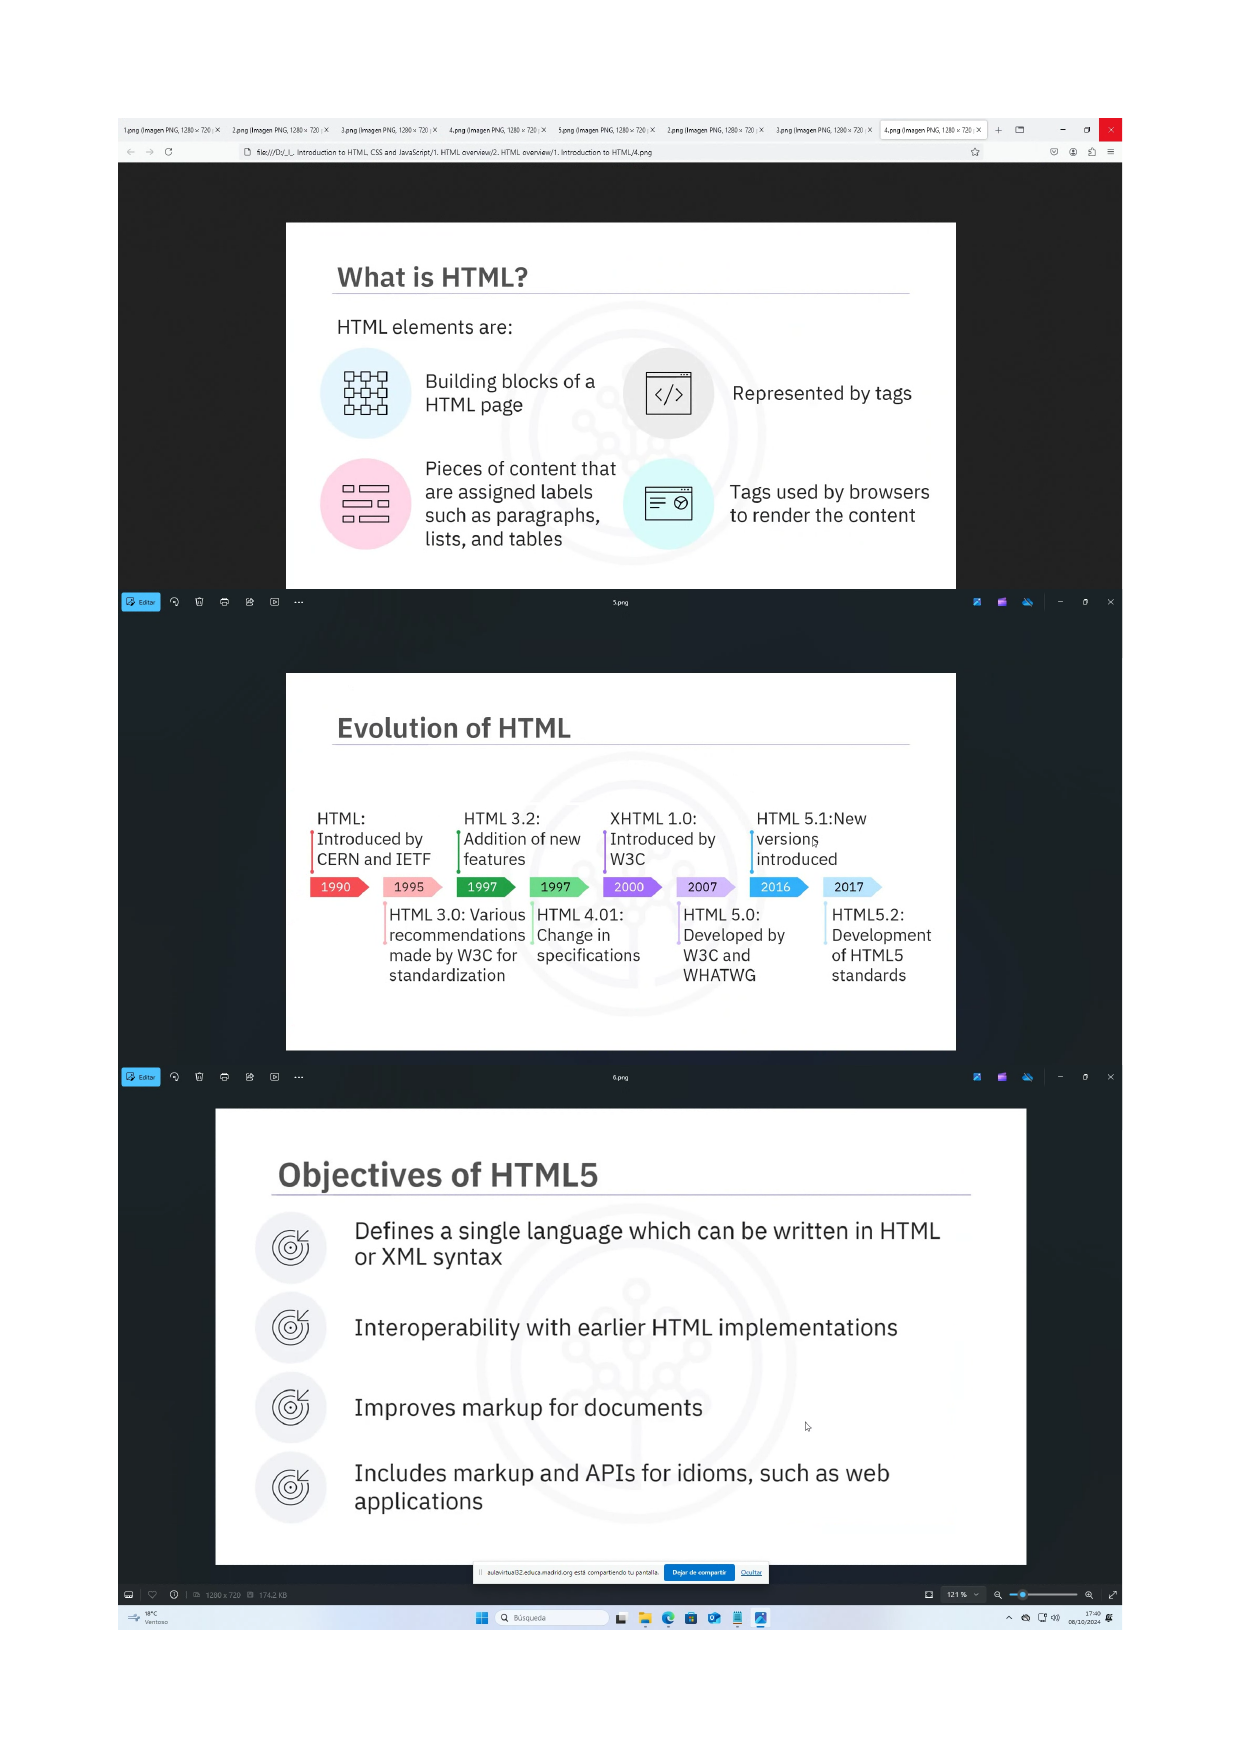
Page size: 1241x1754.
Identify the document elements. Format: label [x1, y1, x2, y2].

picture [118, 118, 1123, 1630]
